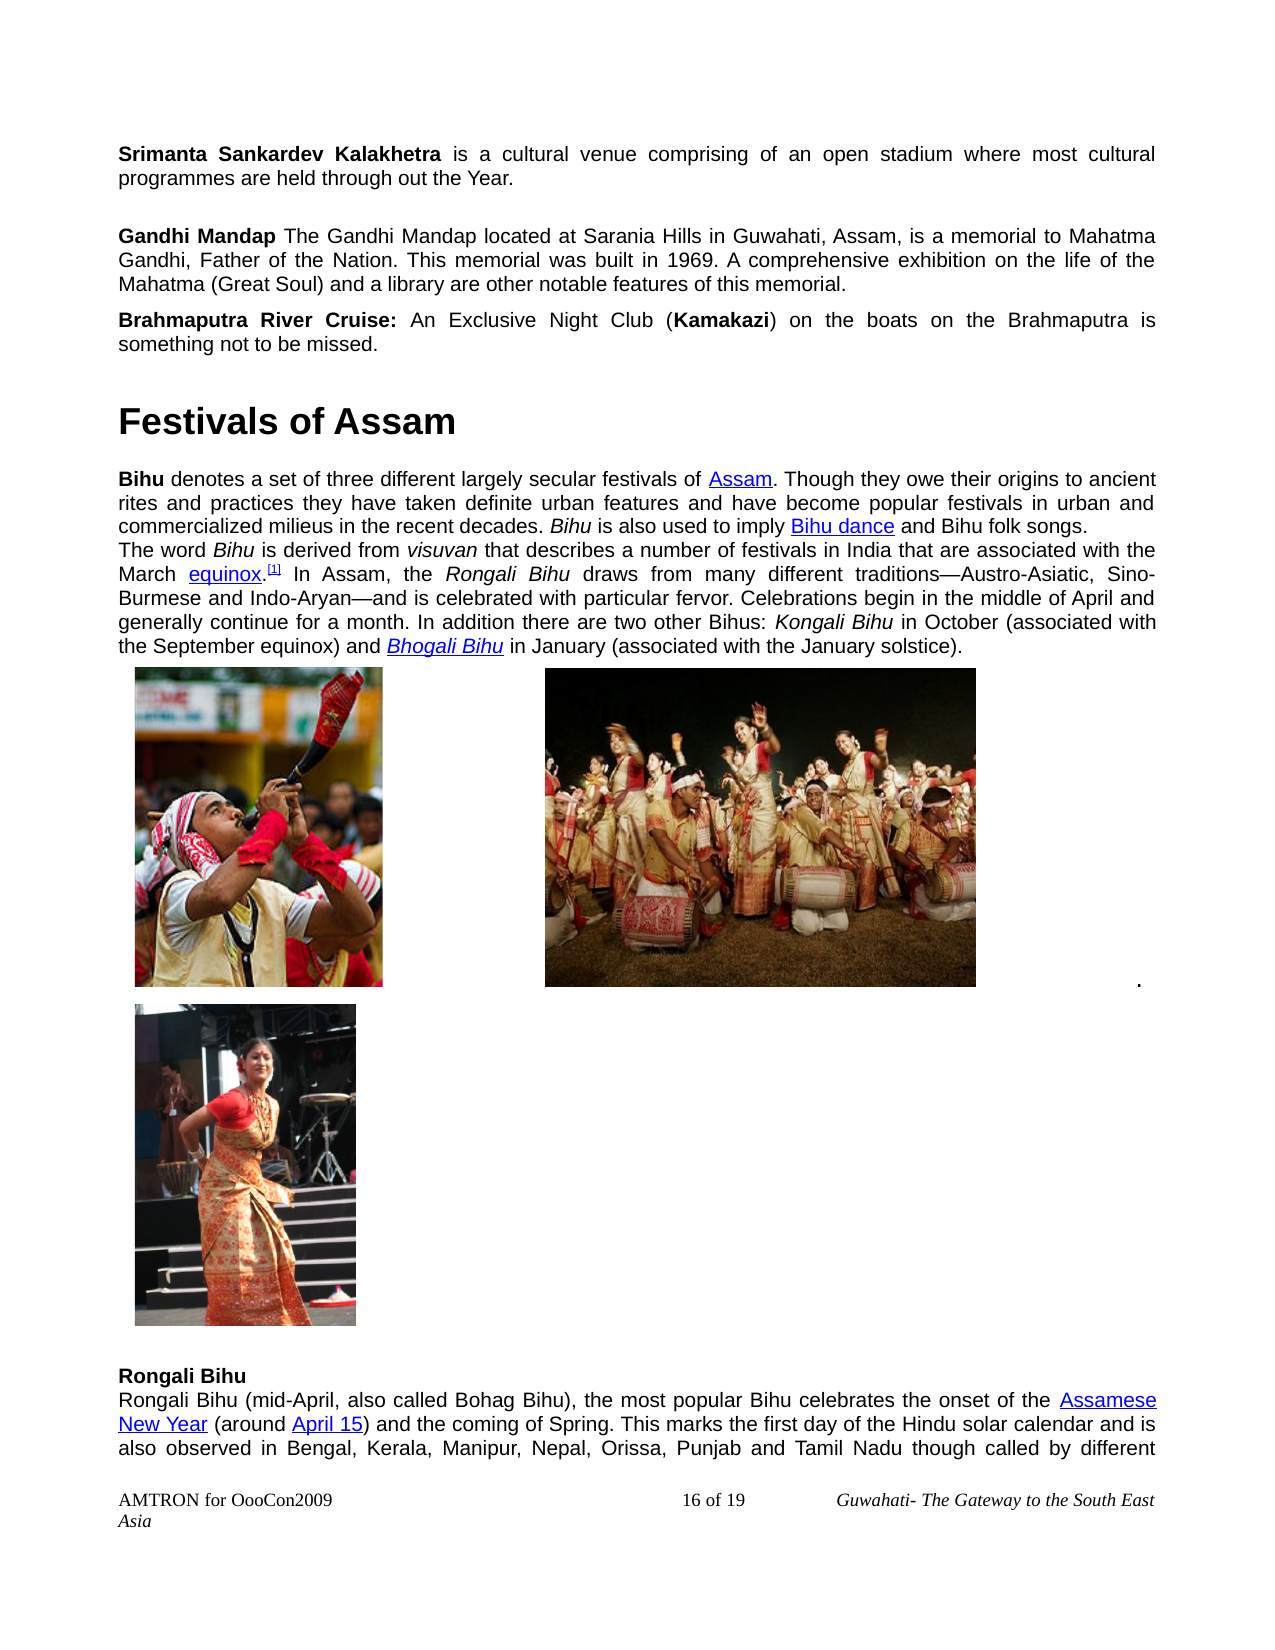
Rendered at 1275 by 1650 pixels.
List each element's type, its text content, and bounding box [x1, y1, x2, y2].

picture [134, 1004, 356, 1326]
text Gandhi Mandap The Gandhi Mandap located at Sarania Hills in Guwahati, Assam, is a memorial to Mahatma Gandhi, Father of the Nation. This memorial was built in 1969. A comprehensive exhibition on the life of the Mahatma (Great Soul) and a library are other notable features of this memorial. [118, 224, 1157, 296]
text Rongali Bihu [118, 1363, 1157, 1387]
text Rongali Bihu (mid-April, also called Bohag Bihu), the most popular Bihu celebrates the onset of the Assamese New Year (around April 15) and the coming of Spring. This marks the first day of the Hindu solar calendar and is also observed in Bengal, Kerala, Manipur, Nepal, Orissa, Punjab and Tamil Nadu though called by different [118, 1387, 1157, 1459]
text Brahmaputra River Cruise: An Exclusive Night Club (Kamakazi) on the boats on the Brahmaputra is something not to be missed. [118, 308, 1157, 356]
text The word Bihu is derived from visuvan that describes a number of festivals in India that are associated with the March equinox.[1] In Assam, the Rongali Bihu draws from many different traditions—Austro-Asiatic, Sino-Burmese and Indo-Aryan—and is celebrated with particular fervor. Celebrations begin in the middle of April and generally continue for a month. In addition there are two other Bihus: Kongali Bihu in October (associated with the September equinox) and Bhogali Bihu in January (associated with the January solstice). [118, 538, 1157, 658]
text Festivals of Assam [118, 399, 1157, 442]
text Srimanta Sankardev Kalakhetra is a cultural venue comprising of an open stadium where most cultural programmes are held through out the Year. [118, 142, 1157, 190]
picture [134, 667, 383, 987]
picture [545, 668, 976, 987]
text Bihu denotes a set of three different largely secular festivals of Assam. Though they owe their origins to ancient rites and practices they have taken definite urban features and have become popular festivals in urban and commercialized milieus in the recent decades. Bihu is also used to imply Bihu dance and Bihu folk songs. [118, 466, 1157, 538]
